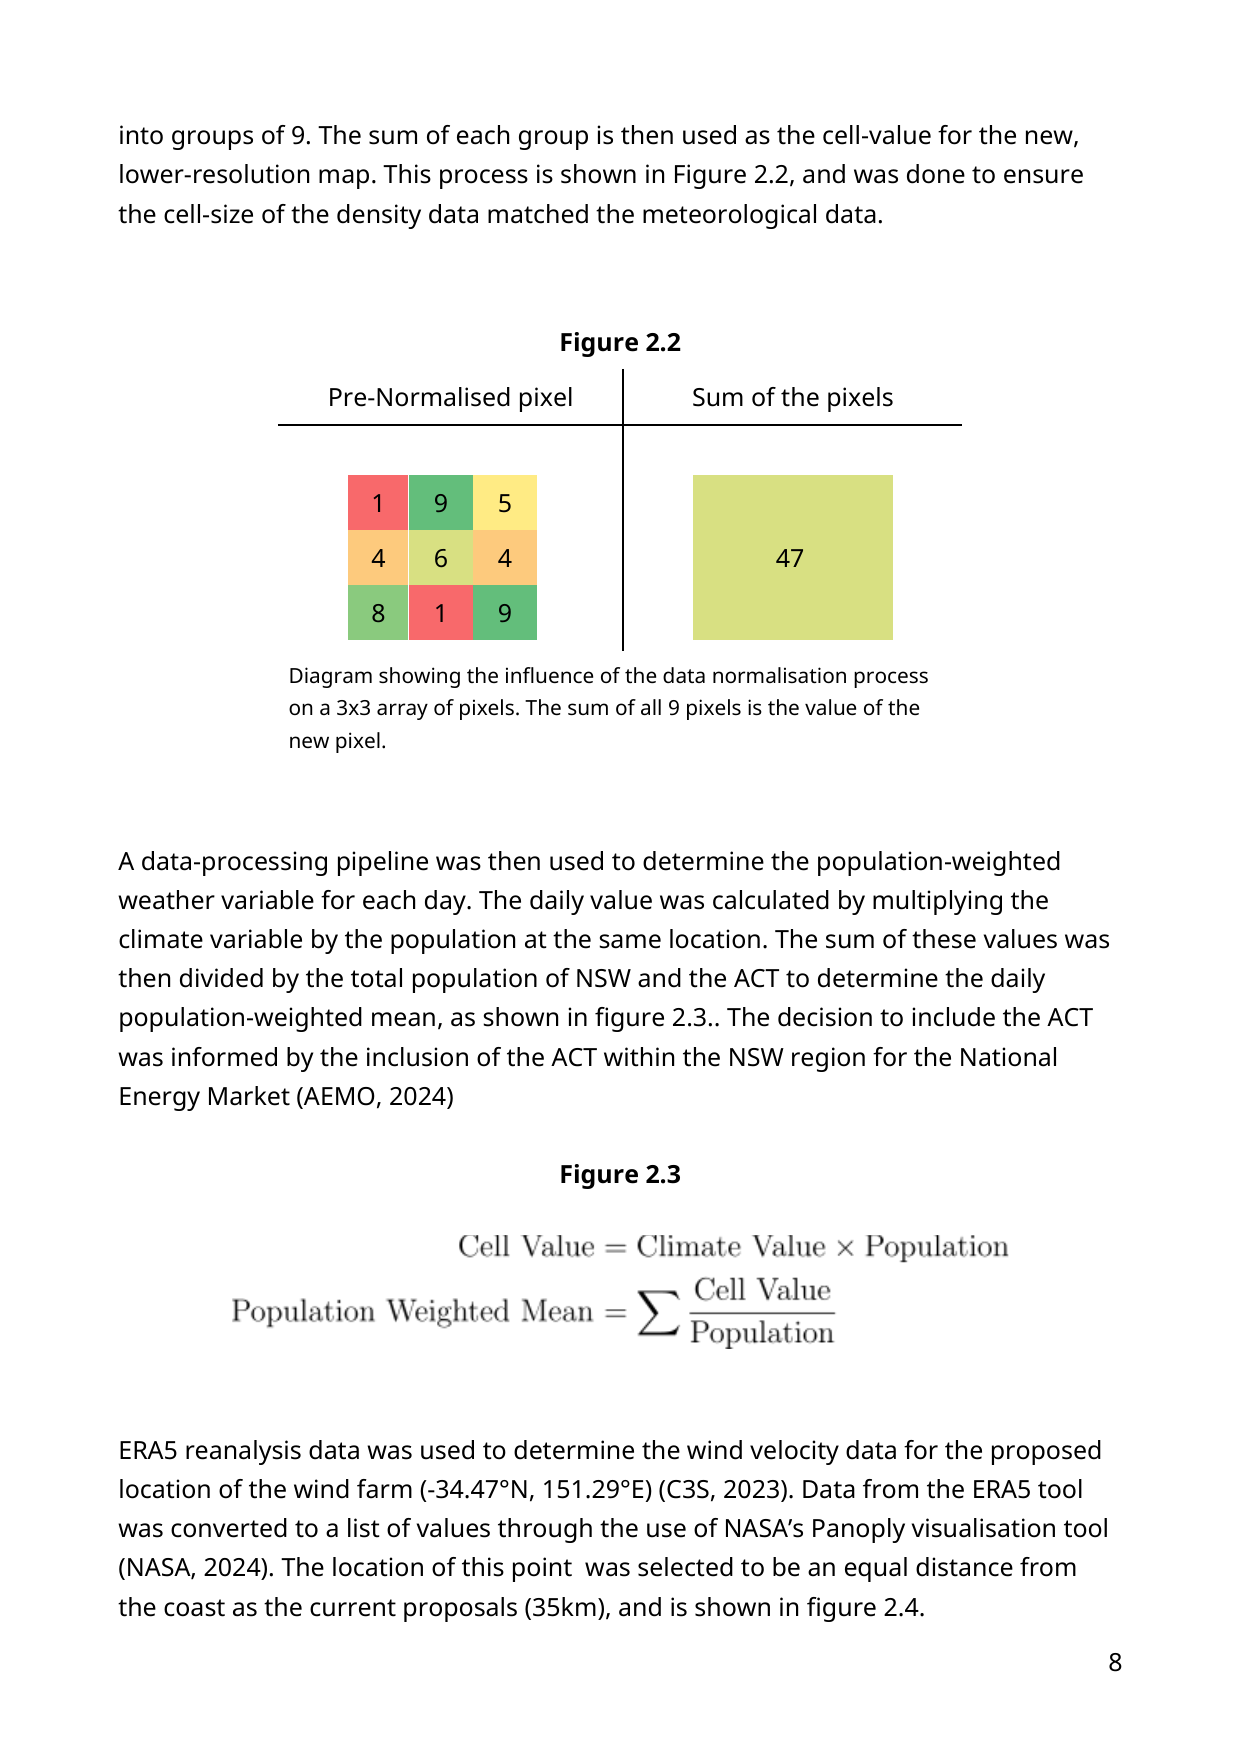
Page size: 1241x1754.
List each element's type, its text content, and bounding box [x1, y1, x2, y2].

table_cell [624, 426, 962, 651]
table_cell [278, 426, 622, 651]
table_header [693, 475, 754, 530]
table_cell 9 [473, 585, 537, 640]
picture [231, 1235, 1009, 1349]
table_header 5 [473, 475, 537, 530]
table_header [826, 475, 893, 530]
table_cell 47 [754, 530, 826, 585]
table_cell 6 [409, 530, 473, 585]
table_header 9 [409, 475, 473, 530]
table_cell Pre-Normalised pixel [278, 369, 622, 424]
table_cell [754, 585, 826, 640]
table_cell Sum of the pixels [624, 369, 962, 424]
table_cell 4 [348, 530, 408, 585]
table_cell [826, 585, 893, 640]
table_header [754, 475, 826, 530]
table_cell [693, 530, 754, 585]
table_cell [826, 530, 893, 585]
text ERA5 reanalysis data was used to determine the wind velocity data for the proposed location of the wind farm (-34.47°N, 151.29°E) (C3S, 2023). Data from the ERA5 tool was converted to a list of values through the use of NASA’s Panoply visualisation tool (NASA, 2024). The location of this point was selected to be an equal distance from the coast as the current proposals (35km), and is shown in figure 2.4. [118, 1432, 1122, 1623]
table_cell 4 [473, 530, 537, 585]
table_cell 8 [348, 585, 408, 640]
text A data-processing pipeline was then used to determine the population-weighted weather variable for each day. The daily value was calculated by multiplying the climate variable by the population at the same location. The sum of these values was then divided by the total population of NSW and the ACT to determine the daily population-weighted mean, as shown in figure 2.3.. The decision to include the ACT was informed by the inclusion of the ACT within the NSW region for the National Energy Market (AEMO, 2024) [118, 843, 1122, 1112]
table_cell 1 [409, 585, 473, 640]
text into groups of 9. The sum of each group is then used as the cell-value for the new, lower-resolution map. This process is shown in Figure 2.2, and was done to ensure the cell-size of the density data matched the meteorological data. [118, 118, 1122, 230]
table_header 1 [348, 475, 408, 530]
table_cell Diagram showing the influence of the data normalisation process on a 3x3 array of pixels. The sum of all 9 pixels is the value of the new pixel. [278, 651, 962, 765]
table_cell [693, 585, 754, 640]
table_header Figure 2.2 [278, 314, 962, 369]
text Figure 2.3 [118, 1157, 1122, 1191]
